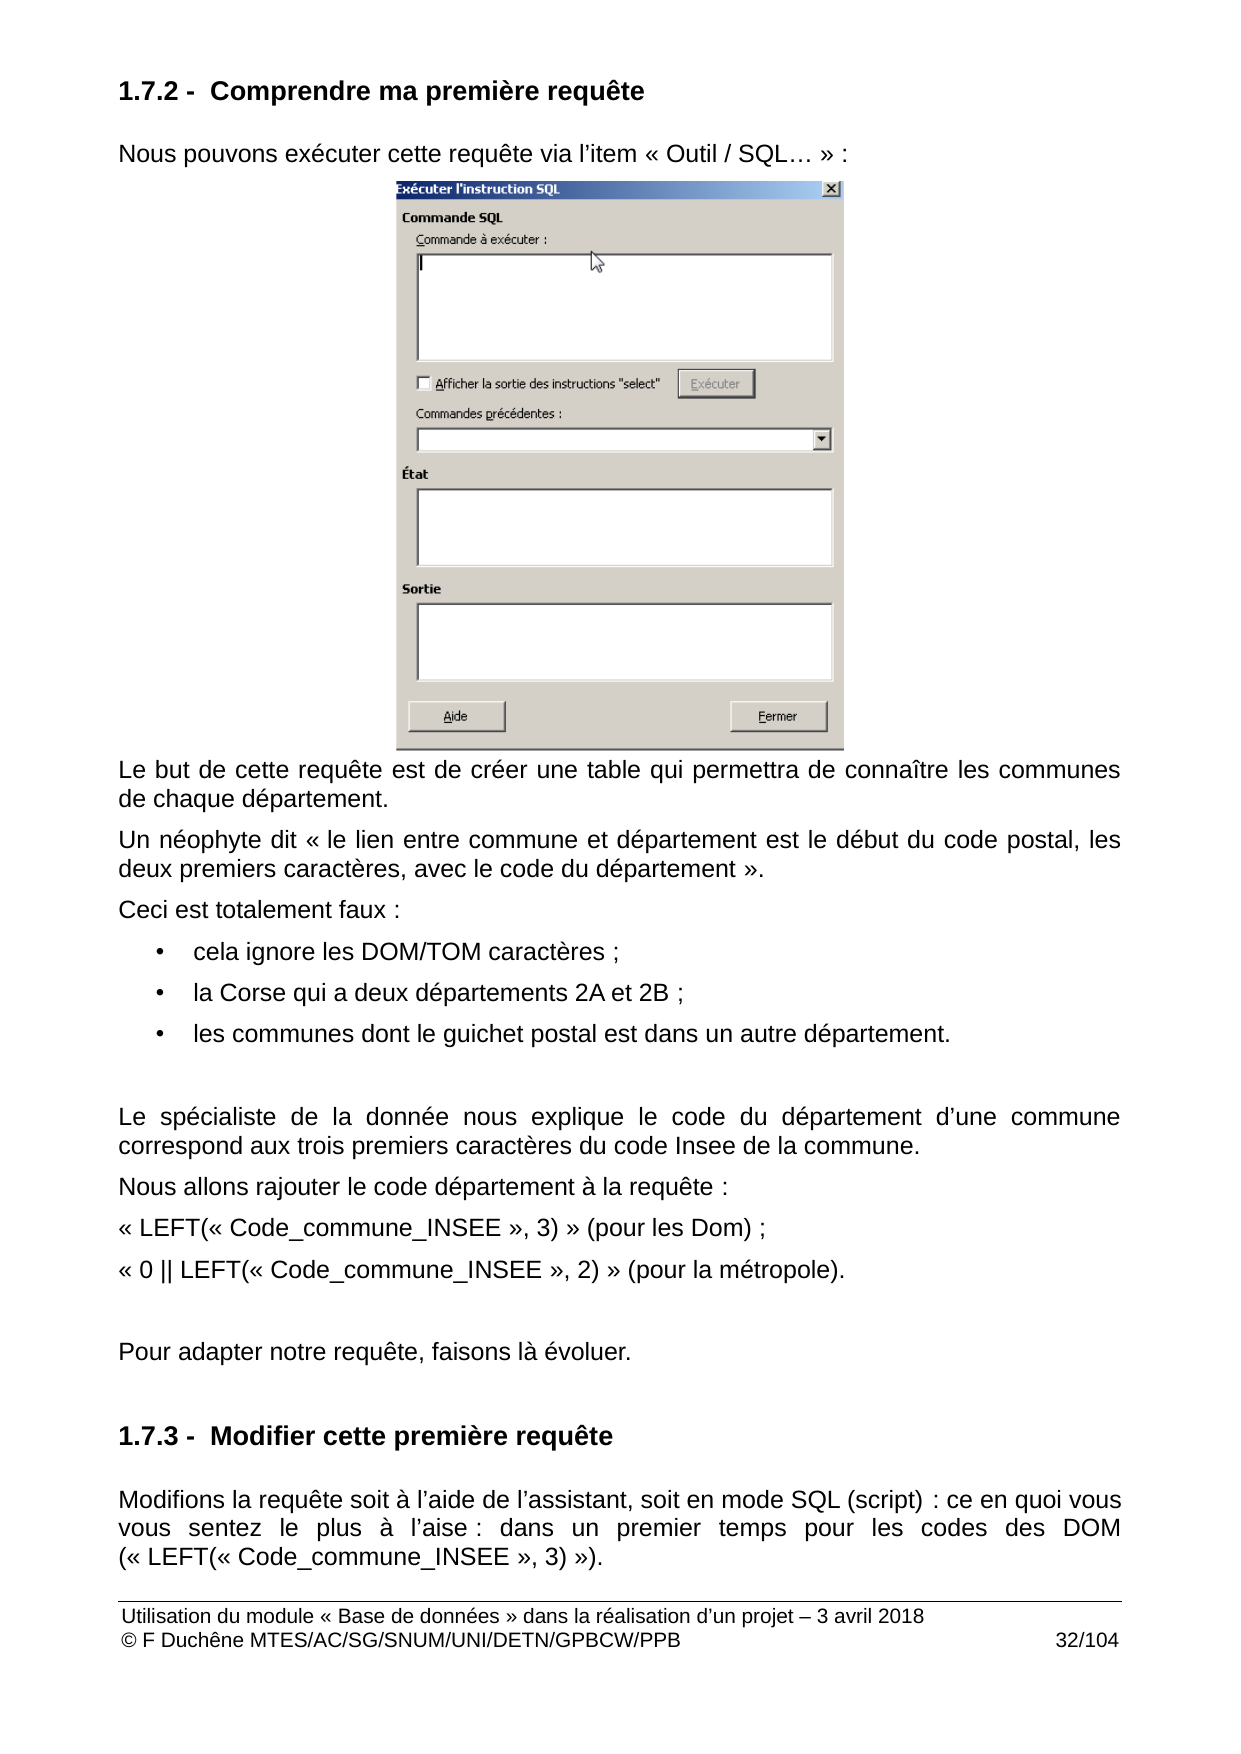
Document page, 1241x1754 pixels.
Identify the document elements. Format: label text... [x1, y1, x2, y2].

text Un néophyte dit « le lien entre commune et département est le début du code postal, les deux premiers caractères, avec le code du département ». [118, 826, 1122, 883]
text « 0 || LEFT(« Code_commune_INSEE », 2) » (pour la métropole). [118, 1254, 1122, 1283]
list cela ignore les DOM/TOM caractères ; [156, 937, 1122, 966]
text Nous allons rajouter le code département à la requête : [118, 1172, 1122, 1201]
text Le spécialiste de la donnée nous explique le code du département d’une commune correspond aux trois premiers caractères du code Insee de la commune. [118, 1102, 1122, 1159]
text « LEFT(« Code_commune_INSEE », 3) » (pour les Dom) ; [118, 1213, 1122, 1242]
subtitle Modifier cette première requête [118, 1420, 1122, 1452]
subtitle Comprendre ma première requête [118, 75, 1122, 106]
text Ceci est totalement faux : [118, 896, 1122, 924]
text Modifions la requête soit à l’aide de l’assistant, soit en mode SQL (script) : ce en quoi vous vous sentez le plus à l’aise : dans un premier temps pour les codes des DOM (« LEFT(« Code_commune_INSEE », 3) »). [118, 1484, 1122, 1571]
list les communes dont le guichet postal est dans un autre département. [156, 1019, 1122, 1048]
picture [396, 181, 844, 754]
text Nous pouvons exécuter cette requête via l’item « Outil / SQL… » : [118, 139, 1122, 168]
text Pour adapter notre requête, faisons là évoluer. [118, 1337, 1122, 1366]
text Le but de cette requête est de créer une table qui permettra de connaître les communes de chaque département. [118, 756, 1122, 813]
list la Corse qui a deux départements 2A et 2B ; [156, 978, 1122, 1007]
